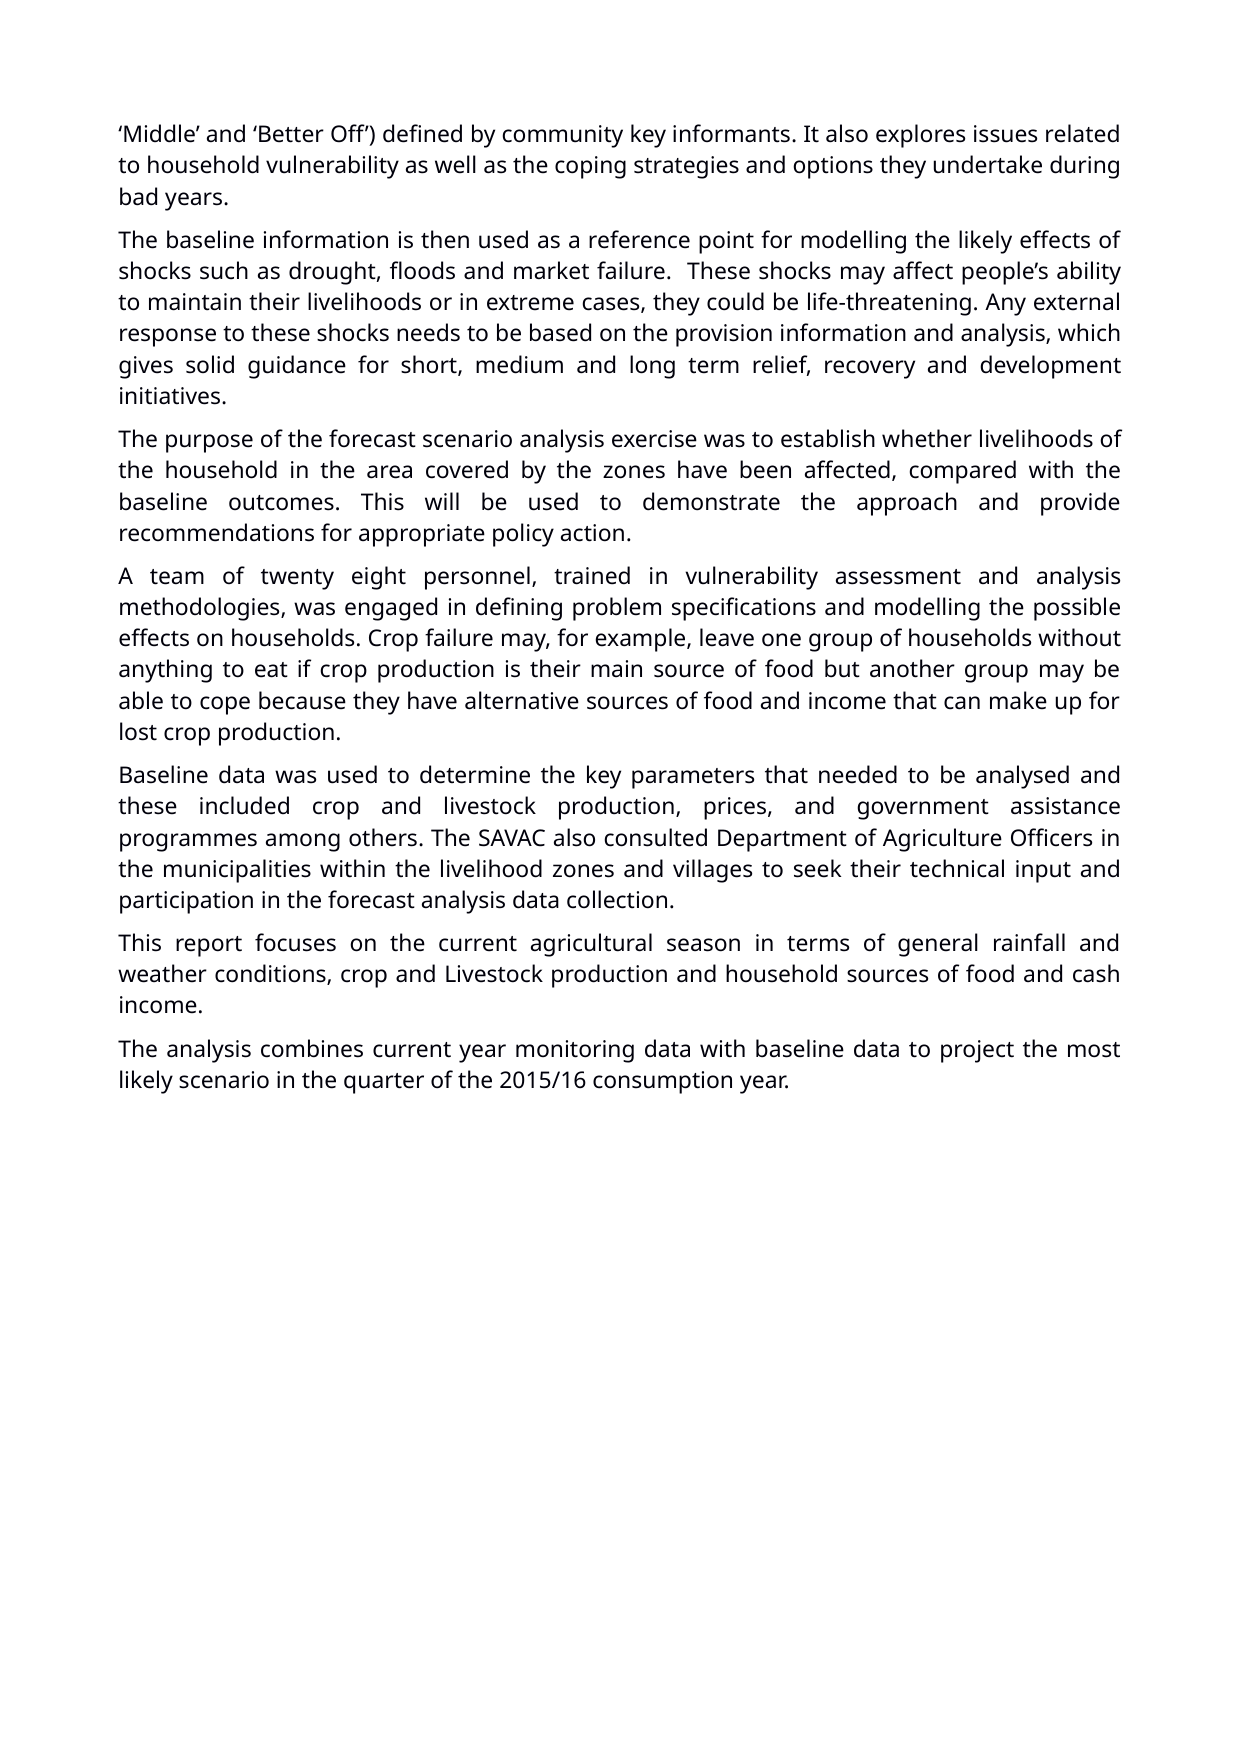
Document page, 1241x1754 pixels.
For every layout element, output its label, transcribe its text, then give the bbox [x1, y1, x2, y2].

text A team of twenty eight personnel, trained in vulnerability assessment and analysis methodologies, was engaged in defining problem specifications and modelling the possible effects on households. Crop failure may, for example, leave one group of households without anything to eat if crop production is their main source of food but another group may be able to cope because they have alternative sources of food and income that can make up for lost crop production. [118, 560, 1122, 747]
text The analysis combines current year monitoring data with baseline data to project the most likely scenario in the quarter of the 2015/16 consumption year. [118, 1032, 1122, 1095]
text The purpose of the forecast scenario analysis exercise was to establish whether livelihoods of the household in the area covered by the zones have been affected, compared with the baseline outcomes. This will be used to demonstrate the approach and provide recommendations for appropriate policy action. [118, 423, 1122, 548]
text Baseline data was used to determine the key parameters that needed to be analysed and these included crop and livestock production, prices, and government assistance programmes among others. The SAVAC also consulted Department of Agriculture Officers in the municipalities within the livelihood zones and villages to seek their technical input and participation in the forecast analysis data collection. [118, 759, 1122, 915]
text The baseline information is then used as a reference point for modelling the likely effects of shocks such as drought, floods and market failure. These shocks may affect people’s ability to maintain their livelihoods or in extreme cases, they could be life-threatening. Any external response to these shocks needs to be based on the provision information and analysis, which gives solid guidance for short, medium and long term relief, recovery and development initiatives. [118, 224, 1122, 411]
text ‘Middle’ and ‘Better Off’) defined by community key informants. It also explores issues related to household vulnerability as well as the coping strategies and options they undertake during bad years. [118, 118, 1122, 212]
text This report focuses on the current agricultural season in terms of general rainfall and weather conditions, crop and Livestock production and household sources of food and cash income. [118, 927, 1122, 1021]
